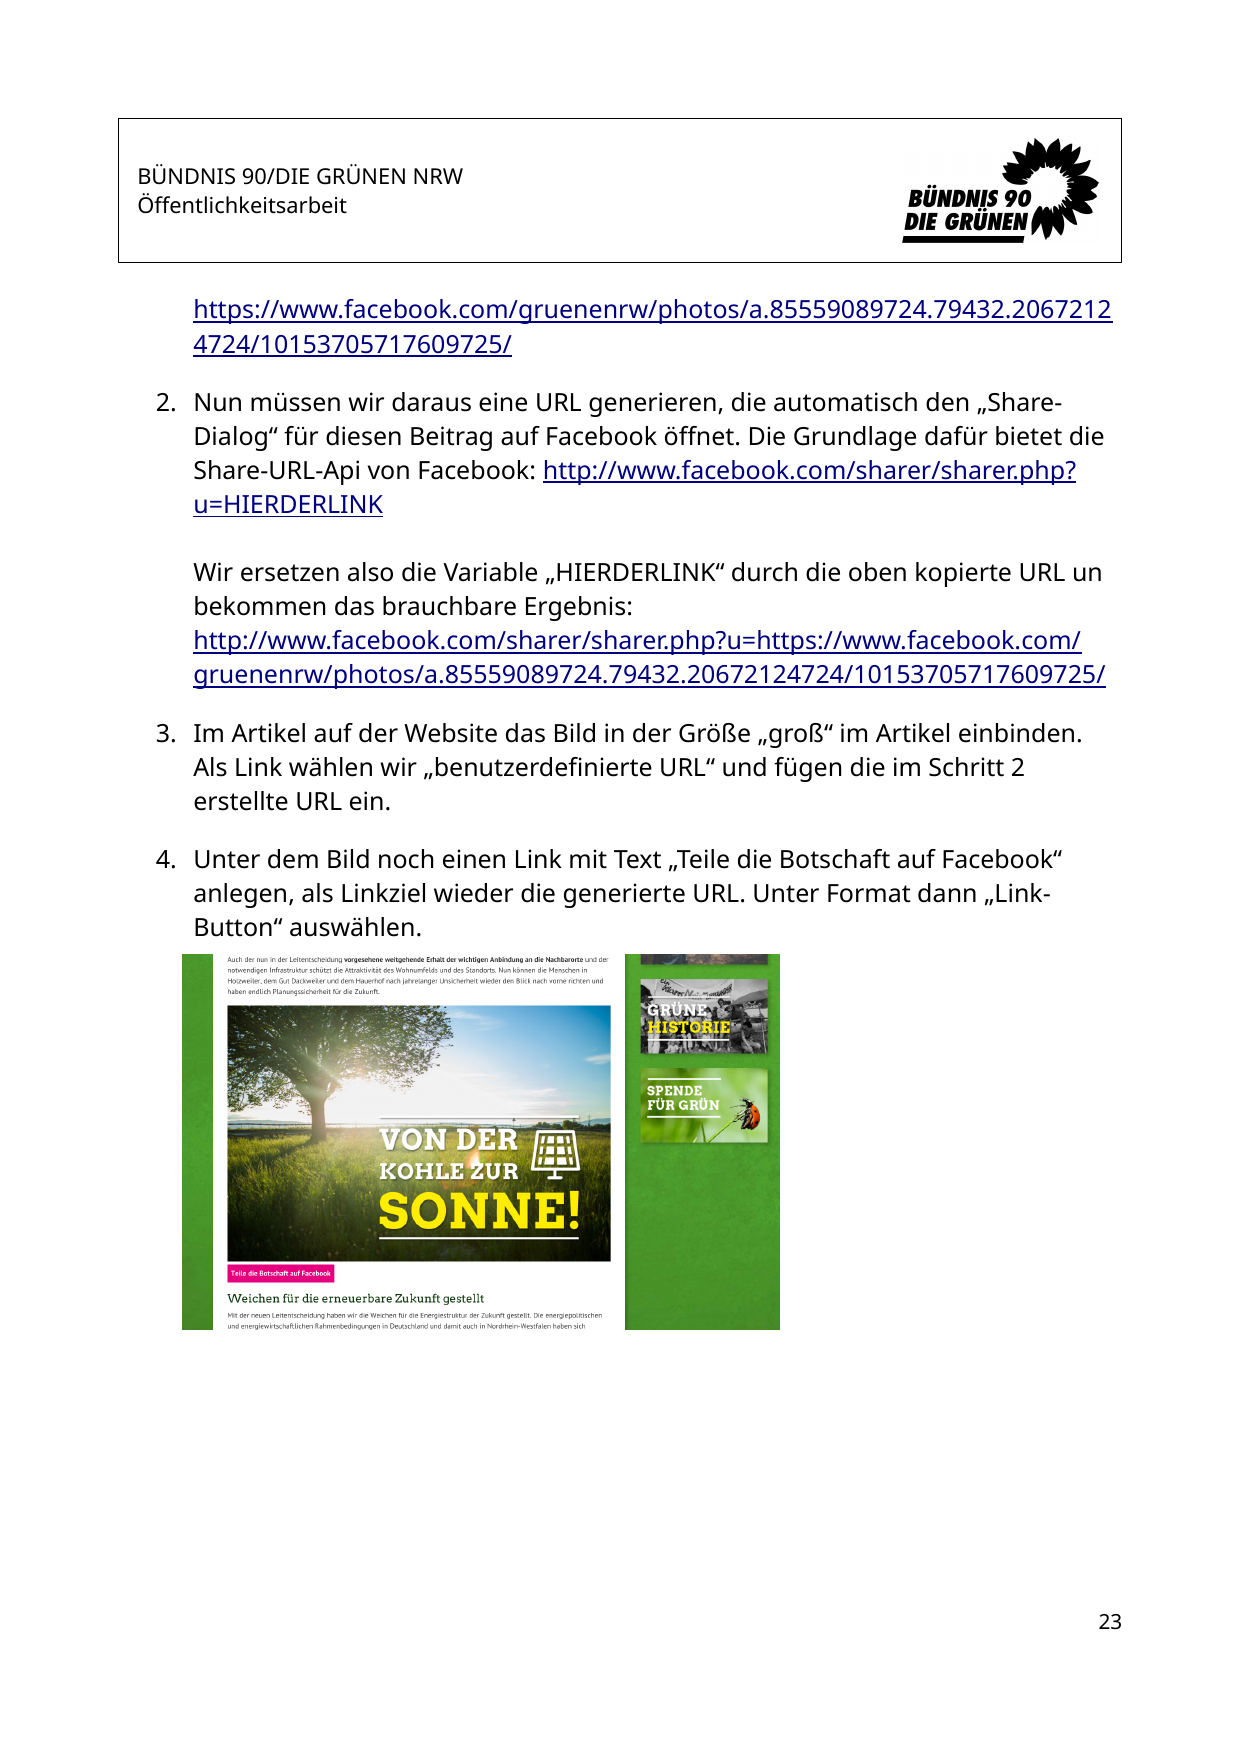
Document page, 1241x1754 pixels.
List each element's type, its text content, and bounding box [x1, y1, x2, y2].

list Nun müssen wir daraus eine URL generieren, die automatisch den „Share-Dialog“ für diesen Beitrag auf Facebook öffnet. Die Grundlage dafür bietet die Share-URL-Api von Facebook: http://www.facebook.com/sharer/sharer.php?u=HIERDERLINK Wir ersetzen also die Variable „HIERDERLINK“ durch die oben kopierte URL un bekommen das brauchbare Ergebnis: http://www.facebook.com/sharer/sharer.php?u=https://www.facebook.com/gruenenrw/photos/a.85559089724.79432.20672124724/10153705717609725/ [156, 384, 1122, 691]
list https://www.facebook.com/gruenenrw/photos/a.85559089724.79432.20672124724/10153705717609725/ [156, 292, 1122, 360]
list Unter dem Bild noch einen Link mit Text „Teile die Botschaft auf Facebook“ anlegen, als Linkziel wieder die generierte URL. Unter Format dann „Link-Button“ auswählen. [156, 842, 1122, 944]
picture [182, 954, 780, 1330]
picture [902, 138, 1099, 243]
list Im Artikel auf der Website das Bild in der Größe „groß“ im Artikel einbinden. Als Link wählen wir „benutzerdefinierte URL“ und fügen die im Schritt 2 erstellte URL ein. [156, 715, 1122, 817]
